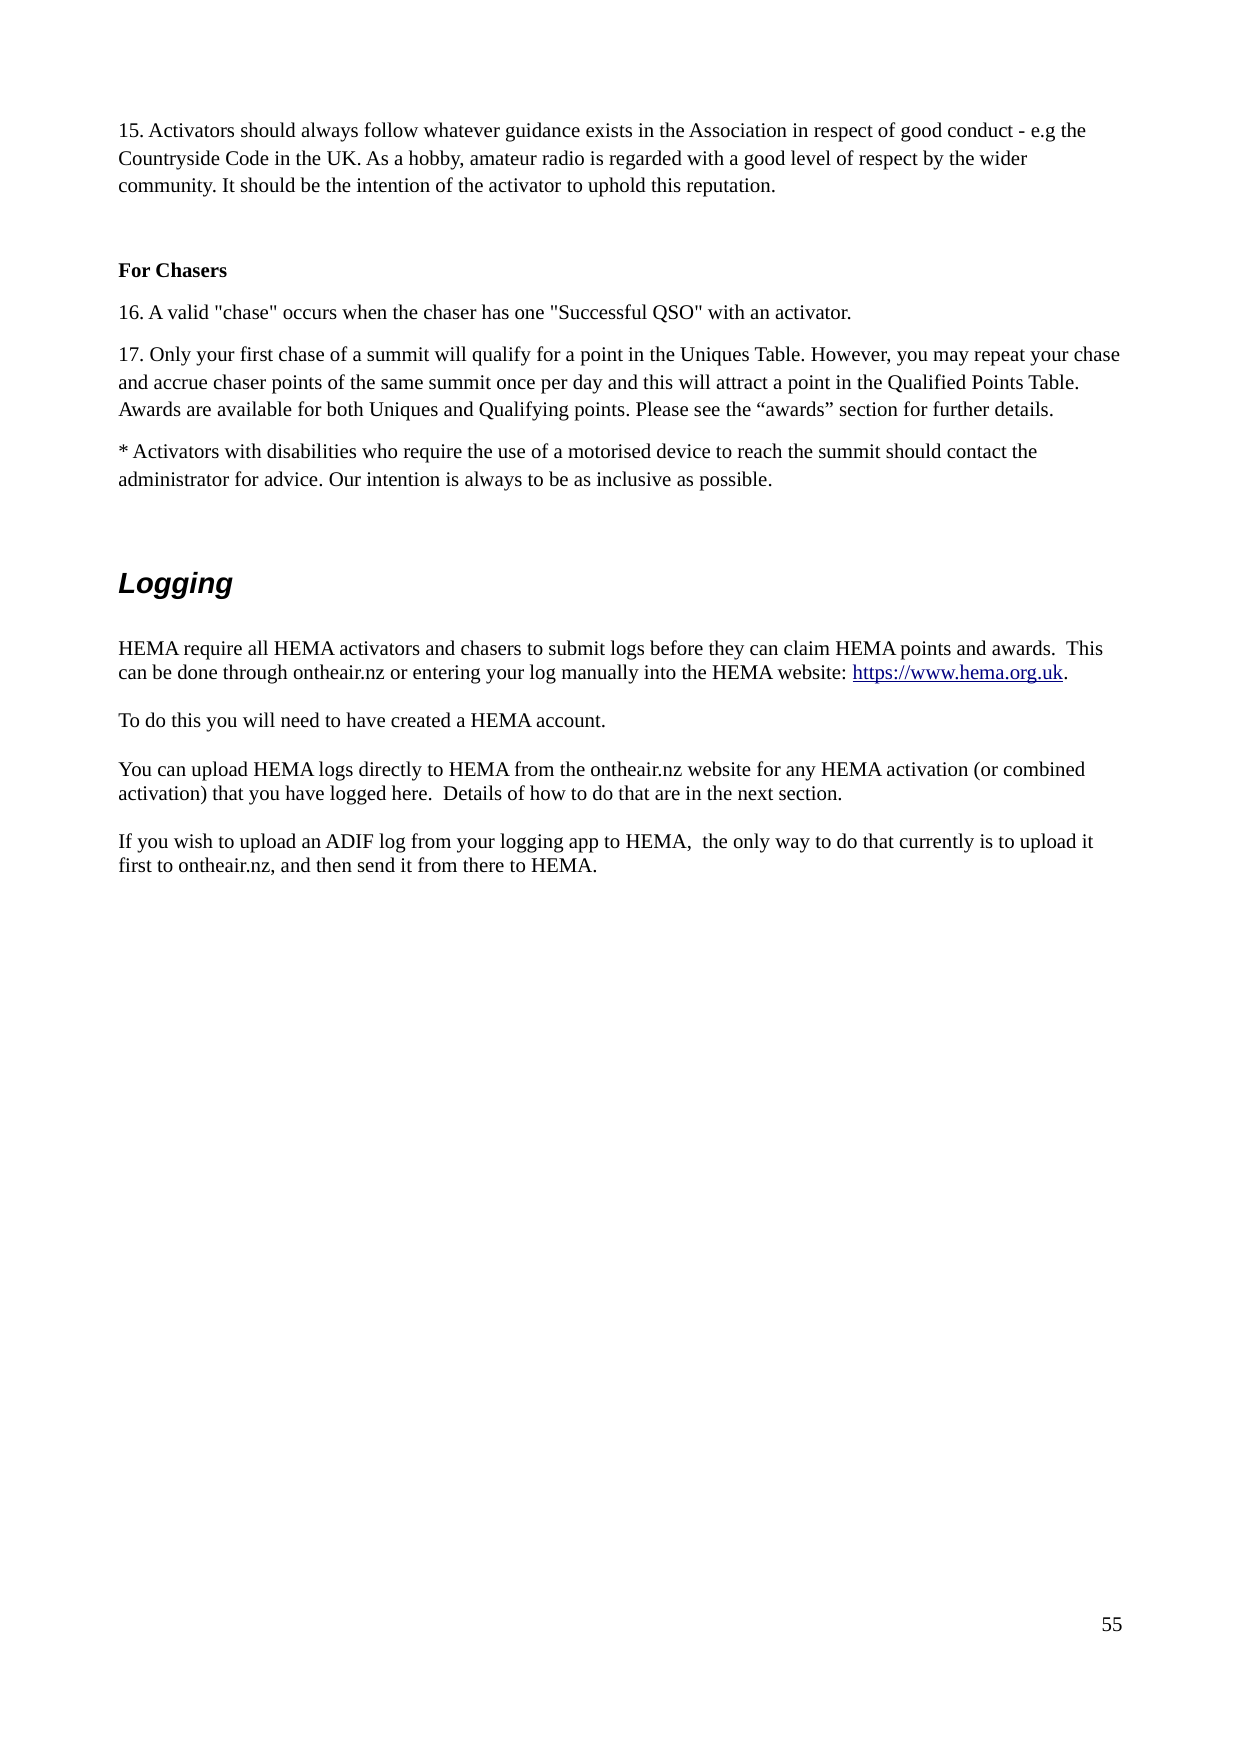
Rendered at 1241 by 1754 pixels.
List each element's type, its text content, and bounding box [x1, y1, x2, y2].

text 17. Only your first chase of a summit will qualify for a point in the Uniques Table. However, you may repeat your chase and accrue chaser points of the same summit once per day and this will attract a point in the Qualified Points Table. Awards are available for both Uniques and Qualifying points. Please see the “awards” section for further details. [118, 342, 1122, 421]
text If you wish to upload an ADIF log from your logging app to HEMA, the only way to do that currently is to upload it first to ontheair.nz, and then send it from there to HEMA. [118, 829, 1122, 877]
text For Chasers [118, 258, 1122, 282]
text * Activators with disabilities who require the use of a motorised device to reach the summit should contact the administrator for advice. Our intention is always to be as inclusive as possible. [118, 439, 1122, 491]
text You can upload HEMA logs directly to HEMA from the ontheair.nz website for any HEMA activation (or combined activation) that you have logged here. Details of how to do that are in the next section. [118, 756, 1122, 804]
text To do this you will need to have created a HEMA account. [118, 708, 1122, 732]
text HEMA require all HEMA activators and chasers to submit logs before they can claim HEMA points and awards. This can be done through ontheair.nz or entering your log manually into the HEMA website: https://www.hema.org.uk. [118, 636, 1122, 684]
text 16. A valid "chase" occurs when the chaser has one "Successful QSO" with an activator. [118, 300, 1122, 324]
text 15. Activators should always follow whatever guidance exists in the Association in respect of good conduct - e.g the Countryside Code in the UK. As a hobby, amateur radio is regarded with a good level of respect by the wider community. It should be the intention of the activator to uphold this reputation. [118, 118, 1122, 197]
subtitle Logging [118, 566, 1122, 599]
